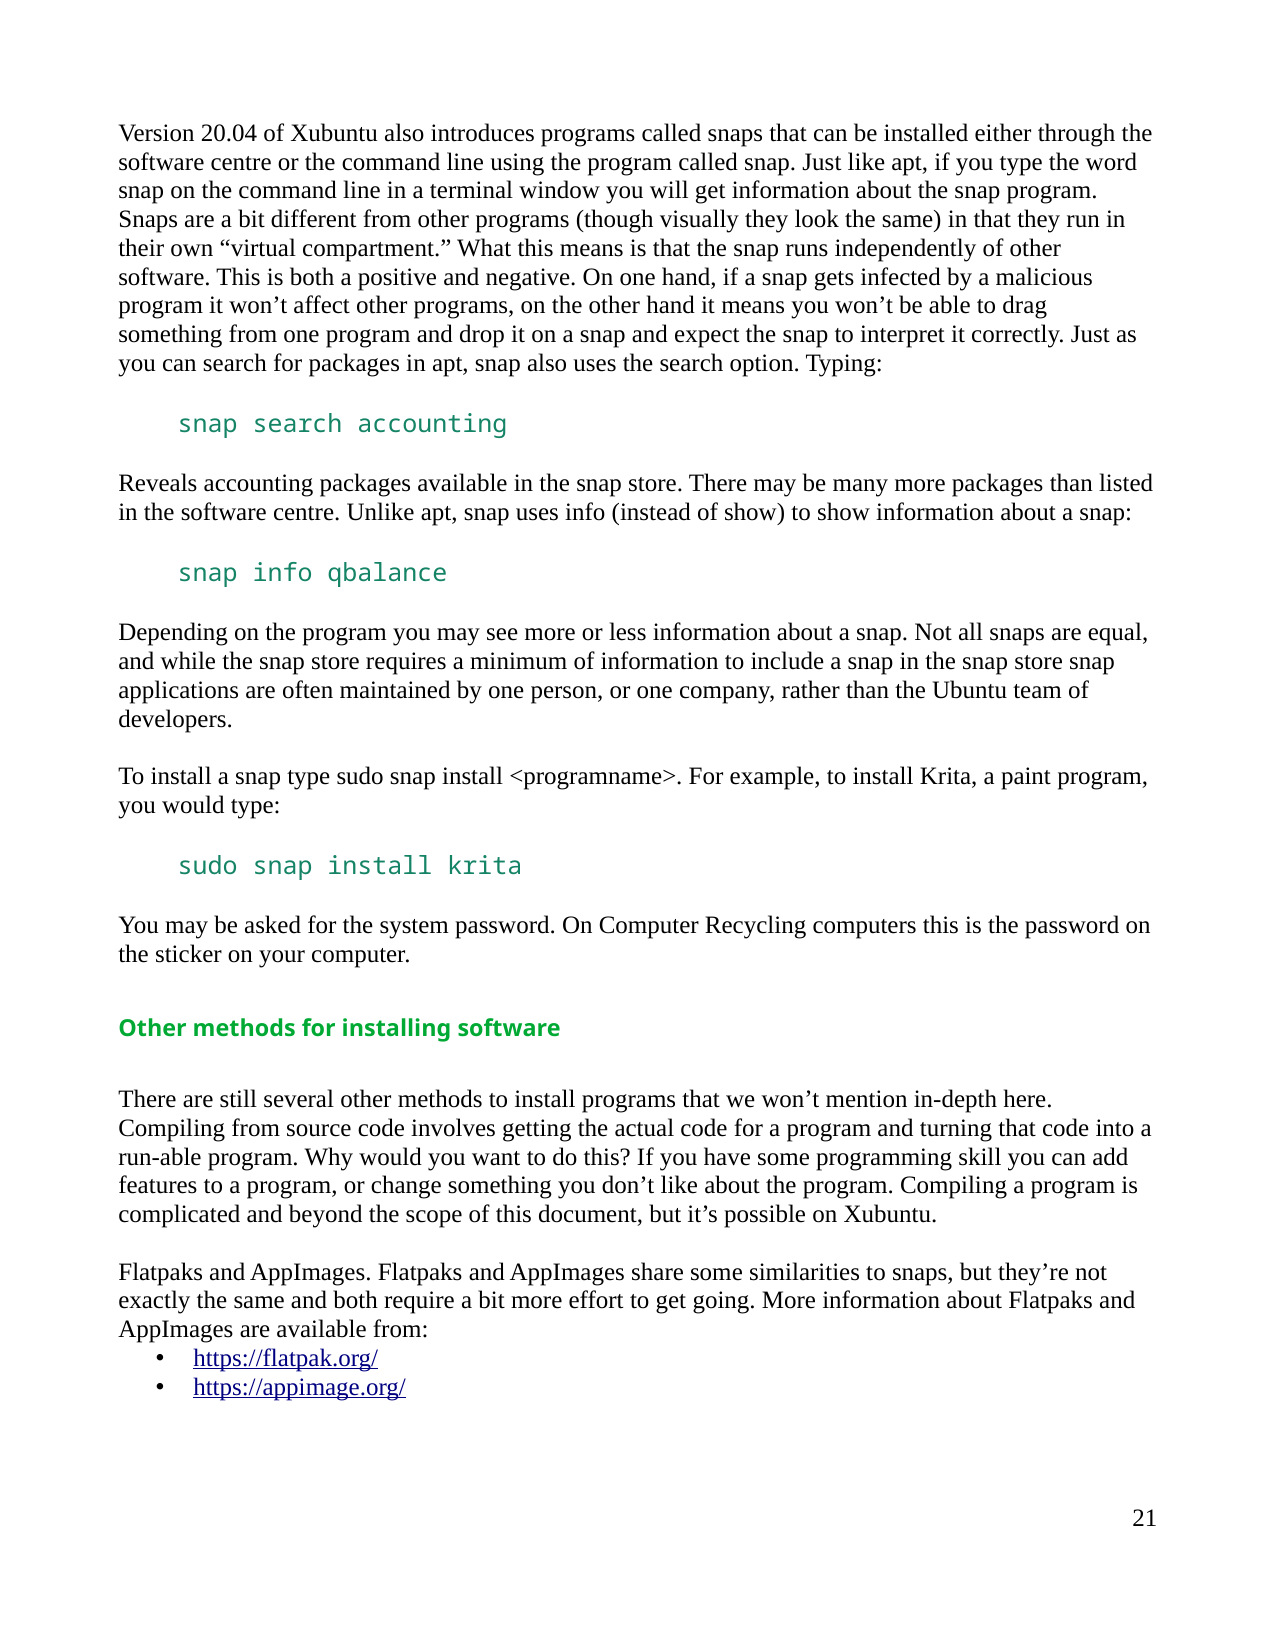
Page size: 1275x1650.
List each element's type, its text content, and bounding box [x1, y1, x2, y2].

text Version 20.04 of Xubuntu also introduces programs called snaps that can be installed either through the software centre or the command line using the program called snap. Just like apt, if you type the word snap on the command line in a terminal window you will get information about the snap program. Snaps are a bit different from other programs (though visually they look the same) in that they run in their own “virtual compartment.” What this means is that the snap runs independently of other software. This is both a positive and negative. On one hand, if a snap gets infected by a malicious program it won’t affect other programs, on the other hand it means you won’t be able to drag something from one program and drop it on a snap and expect the snap to interpret it correctly. Just as you can search for packages in apt, snap also uses the search option. Typing: [118, 118, 1157, 377]
text Flatpaks and AppImages. Flatpaks and AppImages share some similarities to snaps, but they’re not exactly the same and both require a bit more effort to get going. More information about Flatpaks and AppImages are available from: [118, 1257, 1157, 1343]
text Depending on the program you may see more or less information about a snap. Not all snaps are equal, and while the snap store requires a minimum of information to include a snap in the snap store snap applications are often maintained by one person, or one company, rather than the Ubuntu team of developers. [118, 617, 1157, 732]
text sudo snap install krita [177, 847, 1157, 882]
list https://flatpak.org/ [156, 1343, 1157, 1372]
text To install a snap type sudo snap install <programname>. For example, to install Krita, a paint program, you would type: [118, 761, 1157, 819]
list https://appimage.org/ [156, 1372, 1157, 1400]
subtitle Other methods for installing software [118, 1011, 1157, 1043]
text You may be asked for the system password. On Computer Recycling computers this is the password on the sticker on your computer. [118, 910, 1157, 968]
text Reveals accounting packages available in the snap store. There may be many more packages than listed in the software centre. Unlike apt, snap uses info (instead of show) to show information about a snap: [118, 468, 1157, 526]
text snap info qbalance [177, 555, 1157, 589]
text snap search accounting [177, 406, 1157, 440]
text There are still several other methods to install programs that we won’t mention in-depth here. Compiling from source code involves getting the actual code for a program and turning that code into a run-able program. Why would you want to do this? If you have some programming skill you can add features to a program, or change something you don’t like about the program. Compiling a program is complicated and beyond the scope of this document, but it’s possible on Xubuntu. [118, 1084, 1157, 1228]
